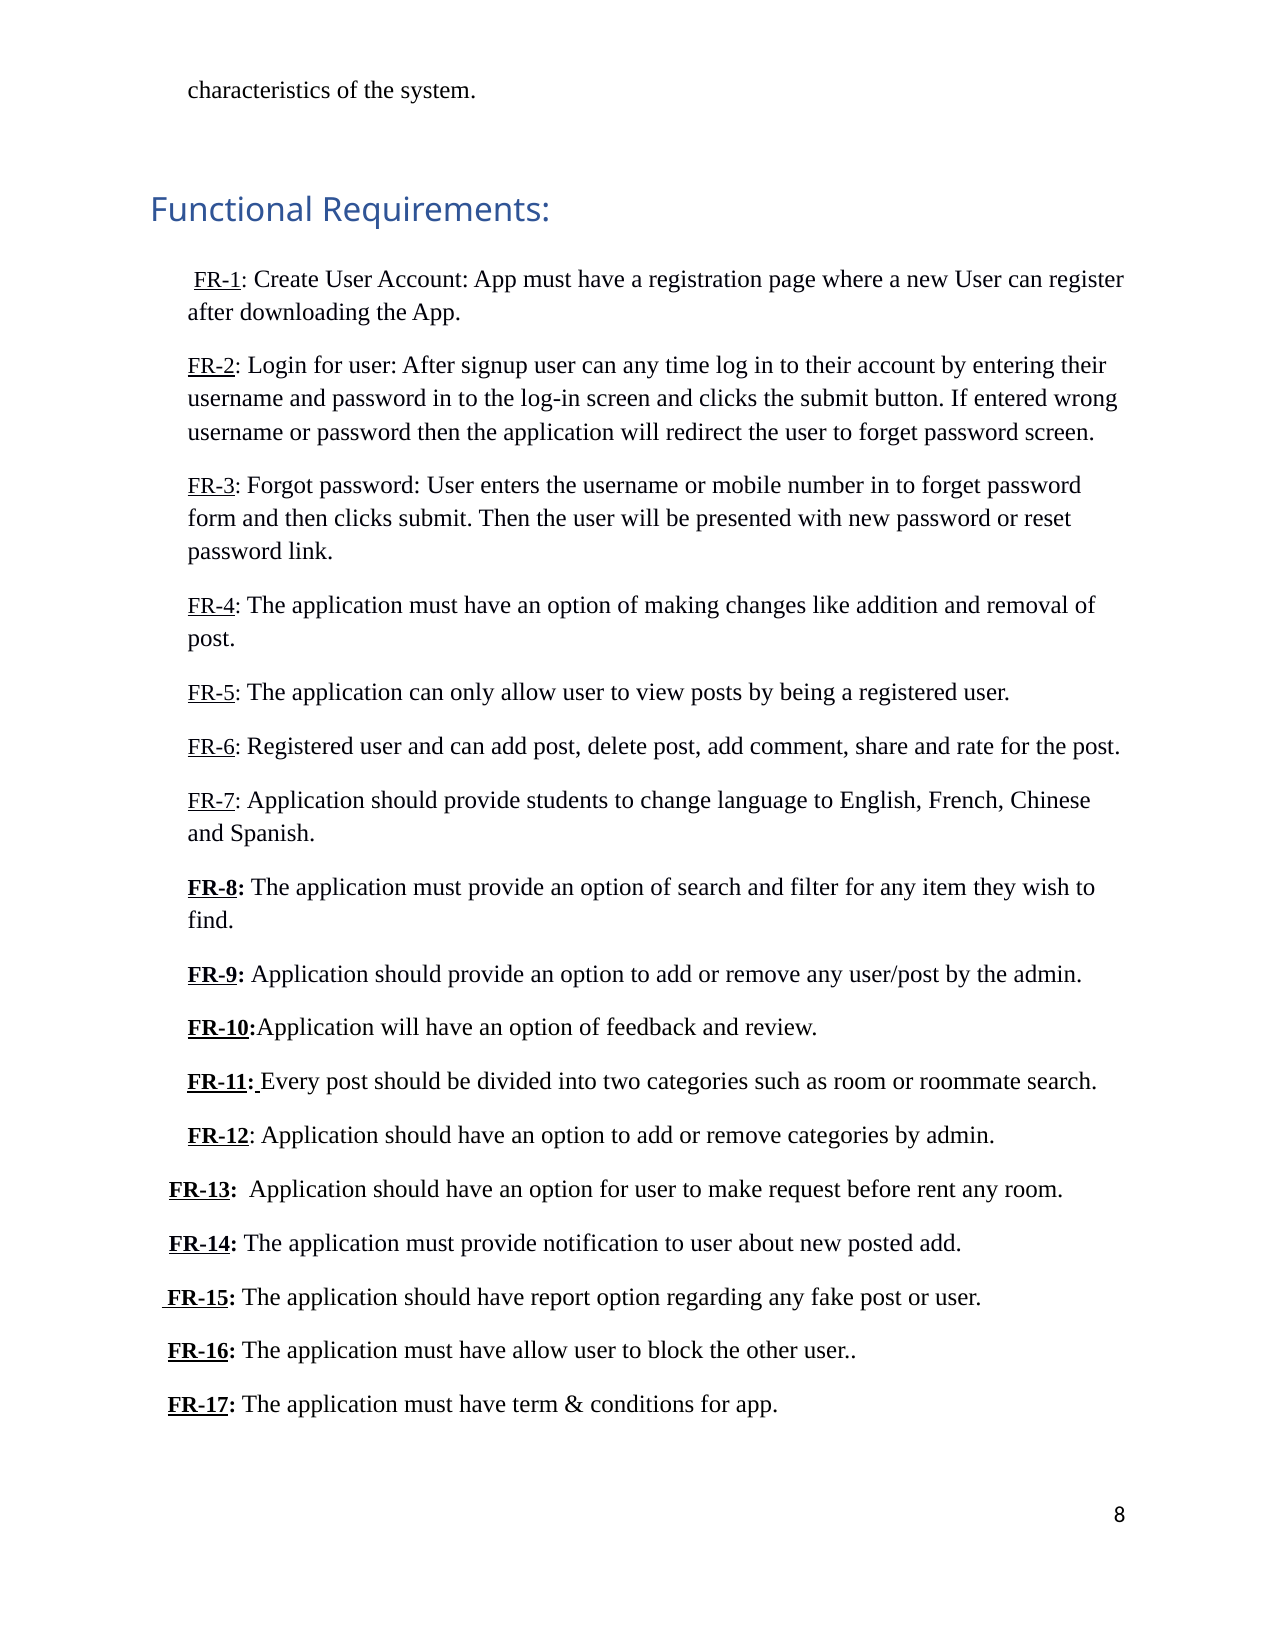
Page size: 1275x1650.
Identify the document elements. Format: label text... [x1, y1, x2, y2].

subtitle Functional Requirements: [150, 186, 1125, 231]
text FR-3: Forgot password: User enters the username or mobile number in to forget password form and then clicks submit. Then the user will be presented with new password or reset password link. [187, 470, 1125, 565]
text FR-8: The application must provide an option of search and filter for any item they wish to find. [187, 872, 1125, 933]
text FR-14: The application must provide notification to user about new posted add. [150, 1228, 1125, 1257]
text FR-12: Application should have an option to add or remove categories by admin. [150, 1120, 1125, 1149]
text FR-16: The application must have allow user to block the other user.. [150, 1336, 1125, 1364]
text FR-11: Every post should be divided into two categories such as room or roommate search. [150, 1066, 1125, 1095]
text FR-17: The application must have term & conditions for app. [150, 1389, 1125, 1418]
text FR-2: Login for user: After signup user can any time log in to their account by entering their username and password in to the log-in screen and clicks the submit button. If entered wrong username or password then the application will redirect the user to forget password screen. [187, 351, 1125, 445]
text characteristics of the system. [187, 75, 1125, 104]
text FR-4: The application must have an option of making changes like addition and removal of post. [187, 590, 1125, 652]
text FR-5: The application can only allow user to view posts by being a registered user. [187, 677, 1125, 706]
text FR-10:Application will have an option of feedback and review. [150, 1012, 1125, 1041]
text FR-15: The application should have report option regarding any fake post or user. [150, 1282, 1125, 1311]
text FR-1: Create User Account: App must have a registration page where a new User can register after downloading the App. [187, 264, 1125, 325]
text FR-6: Registered user and can add post, delete post, add comment, share and rate for the post. [187, 731, 1125, 760]
text FR-7: Application should provide students to change language to English, French, Chinese and Spanish. [187, 785, 1125, 847]
text FR-13: Application should have an option for user to make request before rent any room. [150, 1174, 1125, 1203]
text FR-9: Application should provide an option to add or remove any user/post by the admin. [187, 959, 1125, 987]
